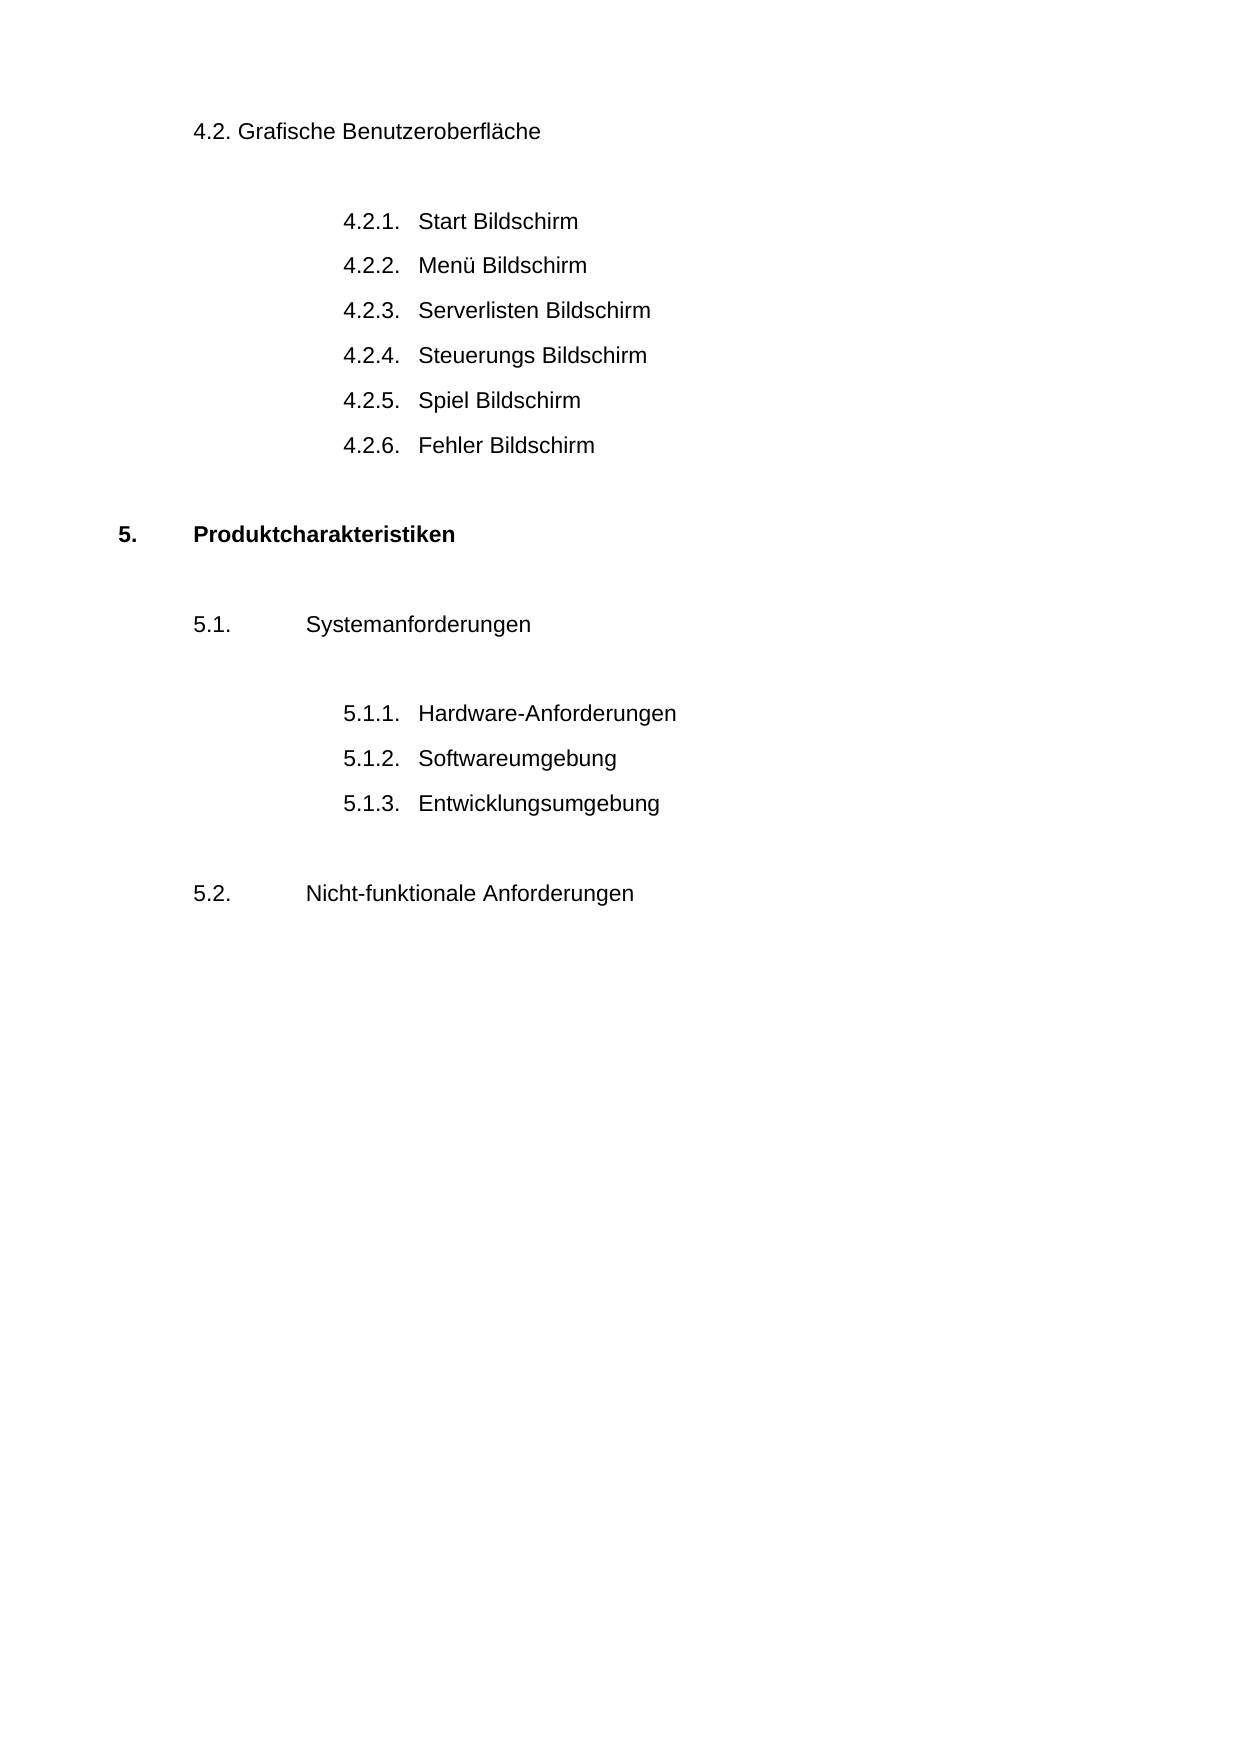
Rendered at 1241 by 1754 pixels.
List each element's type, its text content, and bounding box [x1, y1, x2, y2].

text 4.2.3. Serverlisten Bildschirm [118, 297, 1122, 324]
text 5.1.3. Entwicklungsumgebung [118, 790, 1122, 816]
text 5.1.2. Softwareumgebung [118, 745, 1122, 772]
text 4.2.4. Steuerungs Bildschirm [118, 342, 1122, 368]
list Nicht-funktionale Anforderungen [193, 879, 1122, 906]
list Systemanforderungen [193, 611, 1122, 637]
text 4.2.2. Menü Bildschirm [118, 252, 1122, 279]
text 4.2.6. Fehler Bildschirm [118, 432, 1122, 458]
text 4.2.1. Start Bildschirm [118, 208, 1122, 234]
text 4.2.5. Spiel Bildschirm [118, 387, 1122, 413]
text 4.2. Grafische Benutzeroberfläche [118, 118, 1122, 144]
text 5. Produktcharakteristiken [118, 521, 1122, 548]
text 5.1.1. Hardware-Anforderungen [118, 700, 1122, 727]
